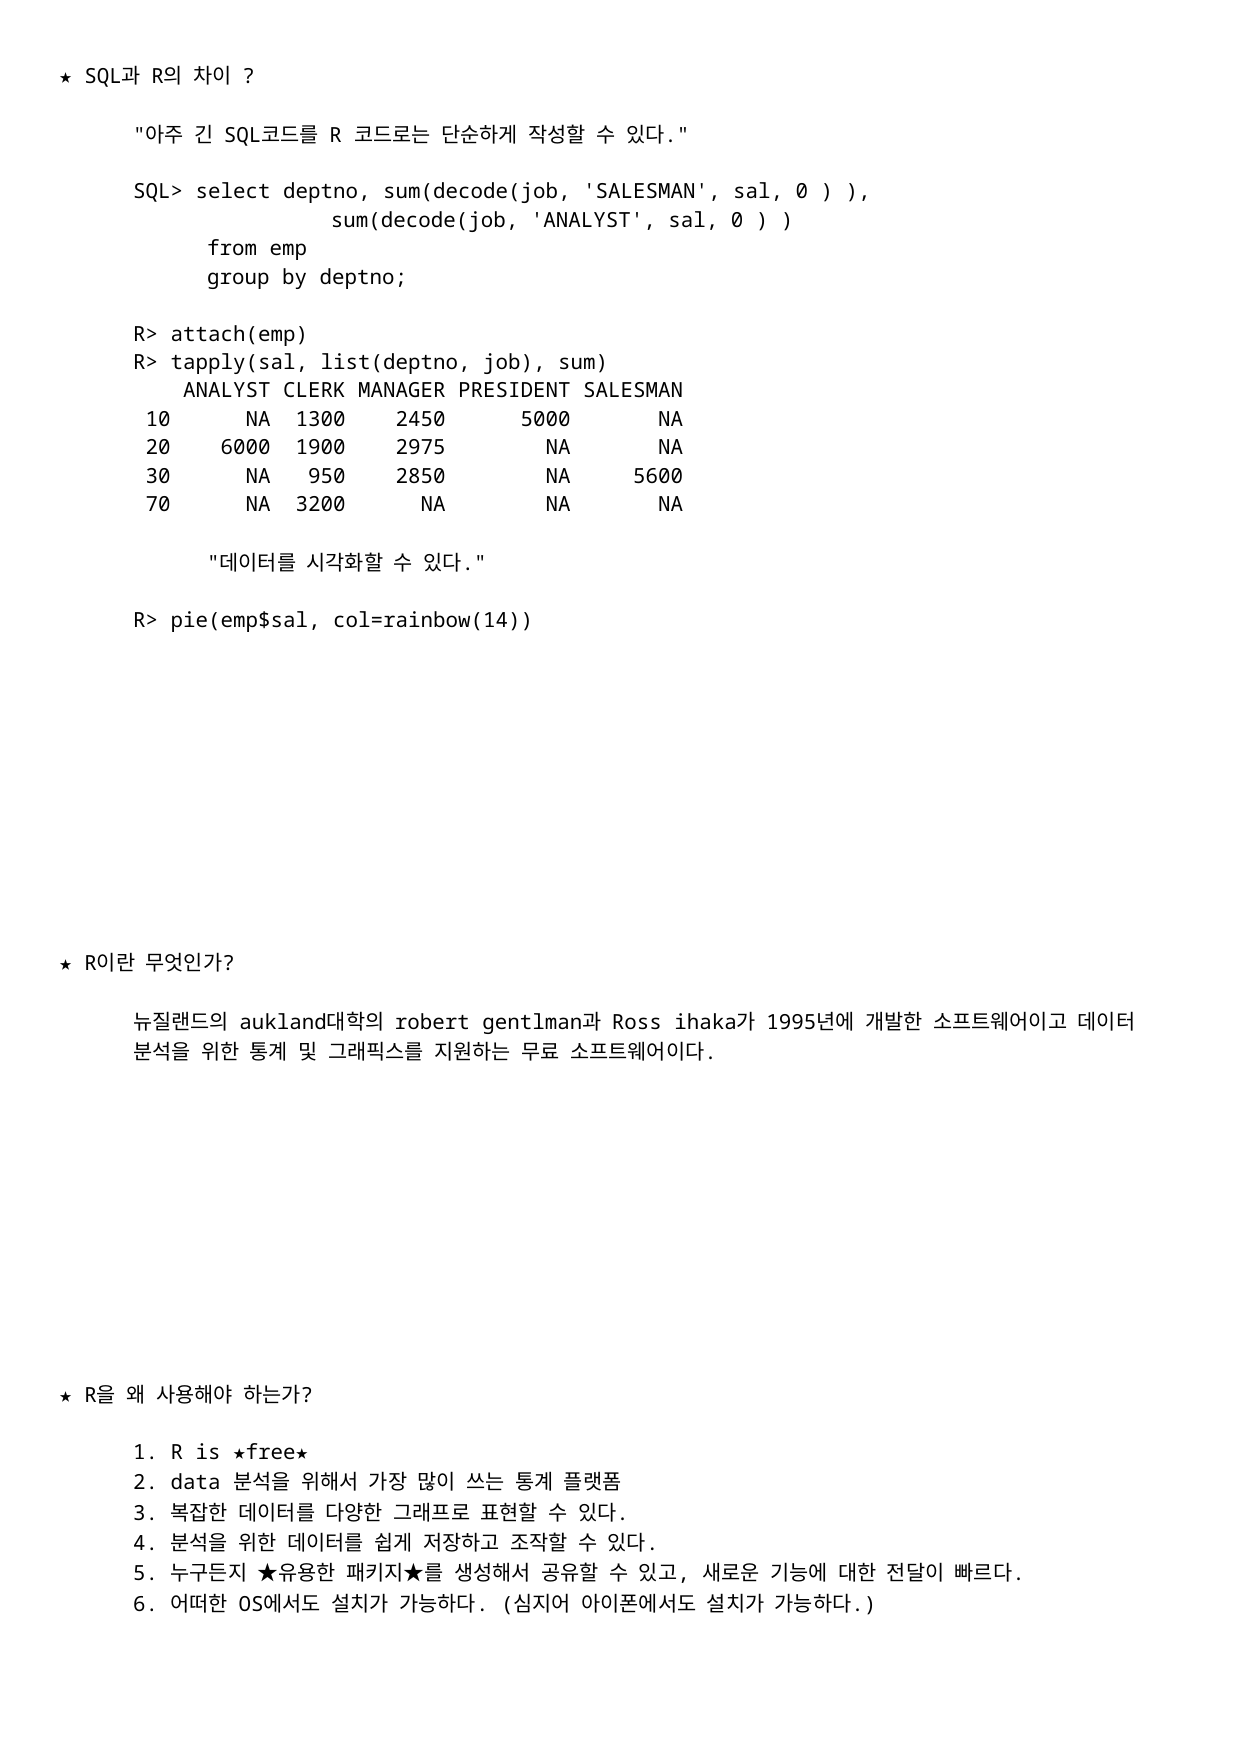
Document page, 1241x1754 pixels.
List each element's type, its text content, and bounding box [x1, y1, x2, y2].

text 분석을 위한 통계 및 그래픽스를 지원하는 무료 소프트웨어이다. [59, 1035, 1181, 1066]
text R> attach(emp) [59, 319, 1181, 347]
text 2. data 분석을 위해서 가장 많이 쓰는 통계 플랫폼 [59, 1466, 1181, 1496]
text 20 6000 1900 2975 NA NA [59, 432, 1181, 461]
text ★ R이란 무엇인가? [59, 946, 1181, 977]
text 5. 누구든지 ★유용한 패키지★를 생성해서 공유할 수 있고, 새로운 기능에 대한 전달이 빠르다. [59, 1557, 1181, 1587]
text 10 NA 1300 2450 5000 NA [59, 404, 1181, 432]
text from emp [59, 233, 1181, 262]
text sum(decode(job, 'ANALYST', sal, 0 ) ) [59, 205, 1181, 233]
text 3. 복잡한 데이터를 다양한 그래프로 표현할 수 있다. [59, 1496, 1181, 1526]
text SQL> select deptno, sum(decode(job, 'SALESMAN', sal, 0 ) ), [59, 177, 1181, 205]
text 70 NA 3200 NA NA NA [59, 489, 1181, 518]
text ANALYST CLERK MANAGER PRESIDENT SALESMAN [59, 376, 1181, 404]
text ★ R을 왜 사용해야 하는가? [59, 1378, 1181, 1409]
text 30 NA 950 2850 NA 5600 [59, 461, 1181, 489]
text 4. 분석을 위한 데이터를 쉽게 저장하고 조작할 수 있다. [59, 1526, 1181, 1557]
text 6. 어떠한 OS에서도 설치가 가능하다. (심지어 아이폰에서도 설치가 가능하다.) [59, 1587, 1181, 1617]
text 1. R is ★free★ [59, 1437, 1181, 1466]
text "아주 긴 SQL코드를 R 코드로는 단순하게 작성할 수 있다." [59, 118, 1181, 148]
text ★ SQL과 R의 차이 ? [59, 59, 1181, 89]
text R> pie(emp$sal, col=rainbow(14)) [59, 605, 1181, 633]
text "데이터를 시각화할 수 있다." [59, 546, 1181, 577]
text group by deptno; [59, 262, 1181, 290]
text R> tapply(sal, list(deptno, job), sum) [59, 347, 1181, 376]
text 뉴질랜드의 aukland대학의 robert gentlman과 Ross ihaka가 1995년에 개발한 소프트웨어이고 데이터 [59, 1005, 1181, 1035]
